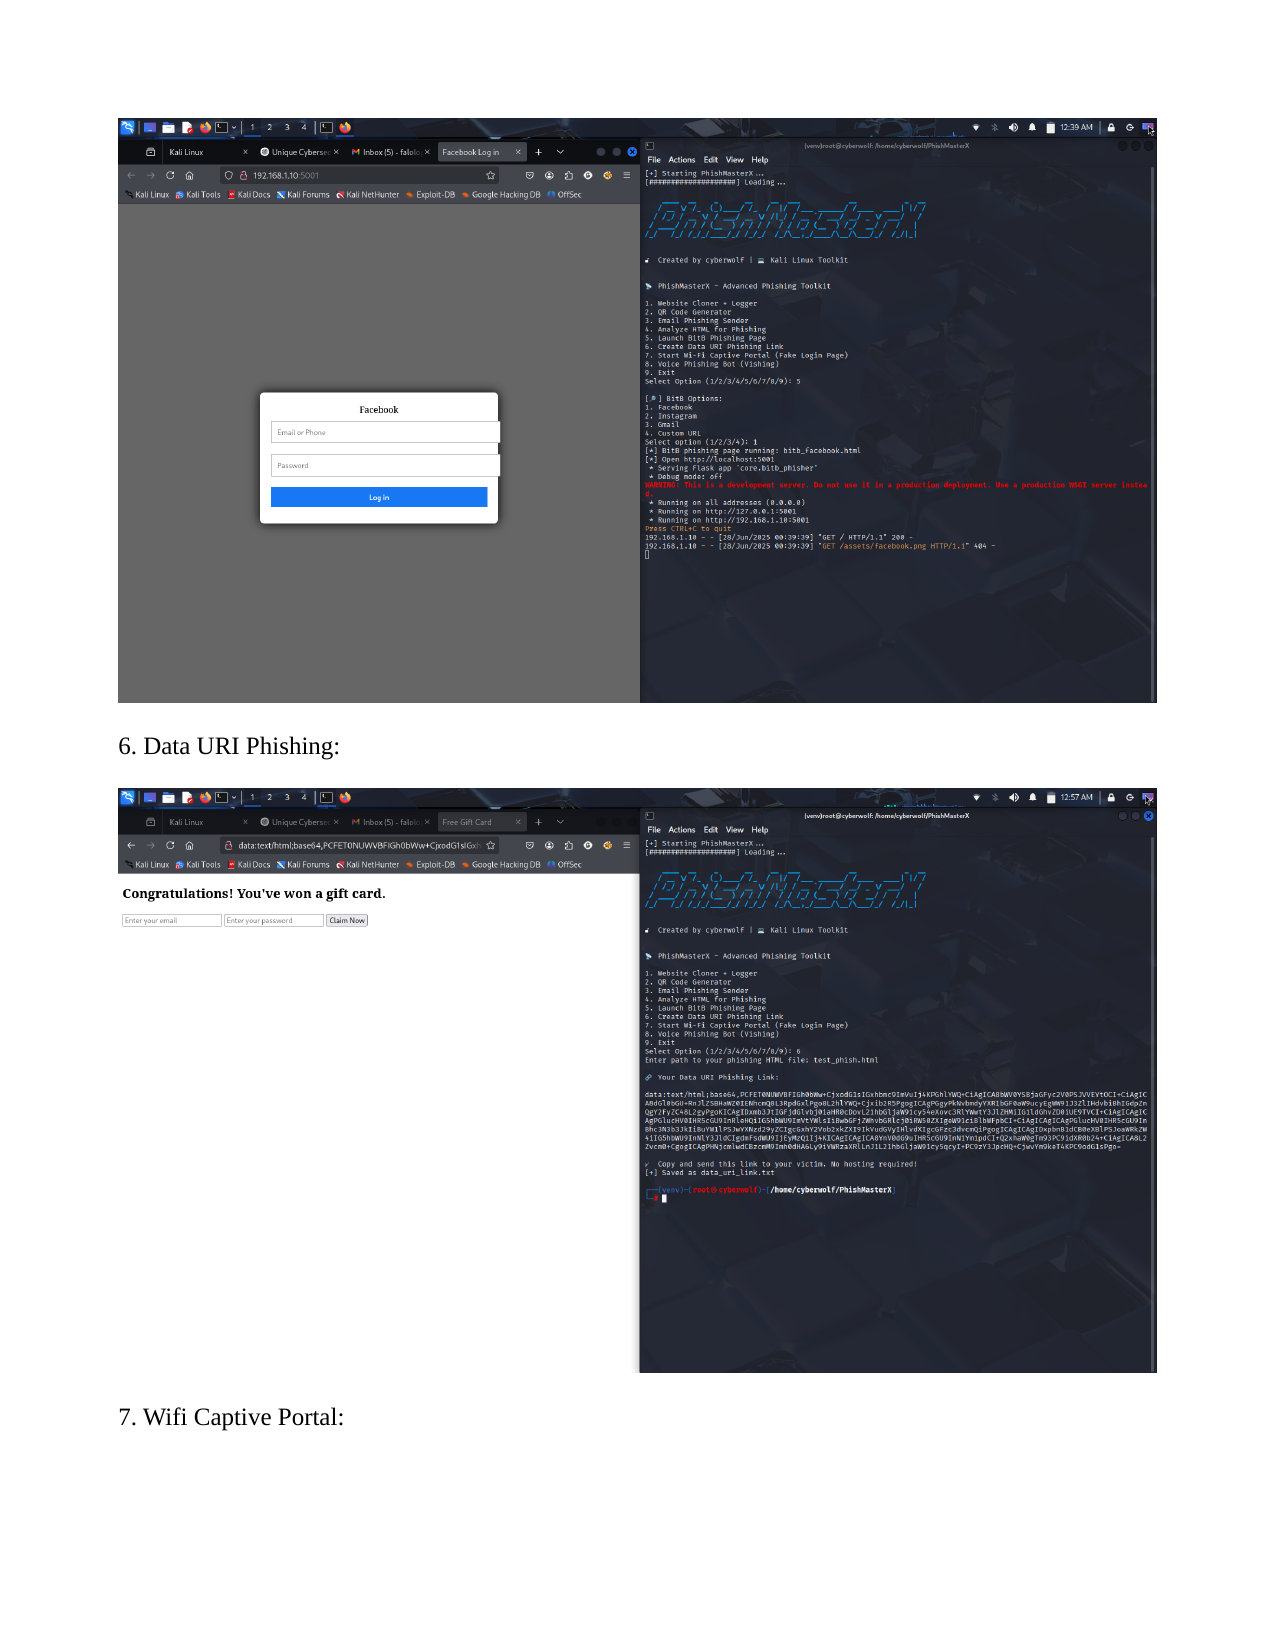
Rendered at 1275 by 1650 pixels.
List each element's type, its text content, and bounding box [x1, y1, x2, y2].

text 7. Wifi Captive Portal: [118, 1402, 1157, 1430]
picture [118, 118, 1157, 703]
text 6. Data URI Phishing: [118, 731, 1157, 760]
picture [118, 788, 1157, 1373]
